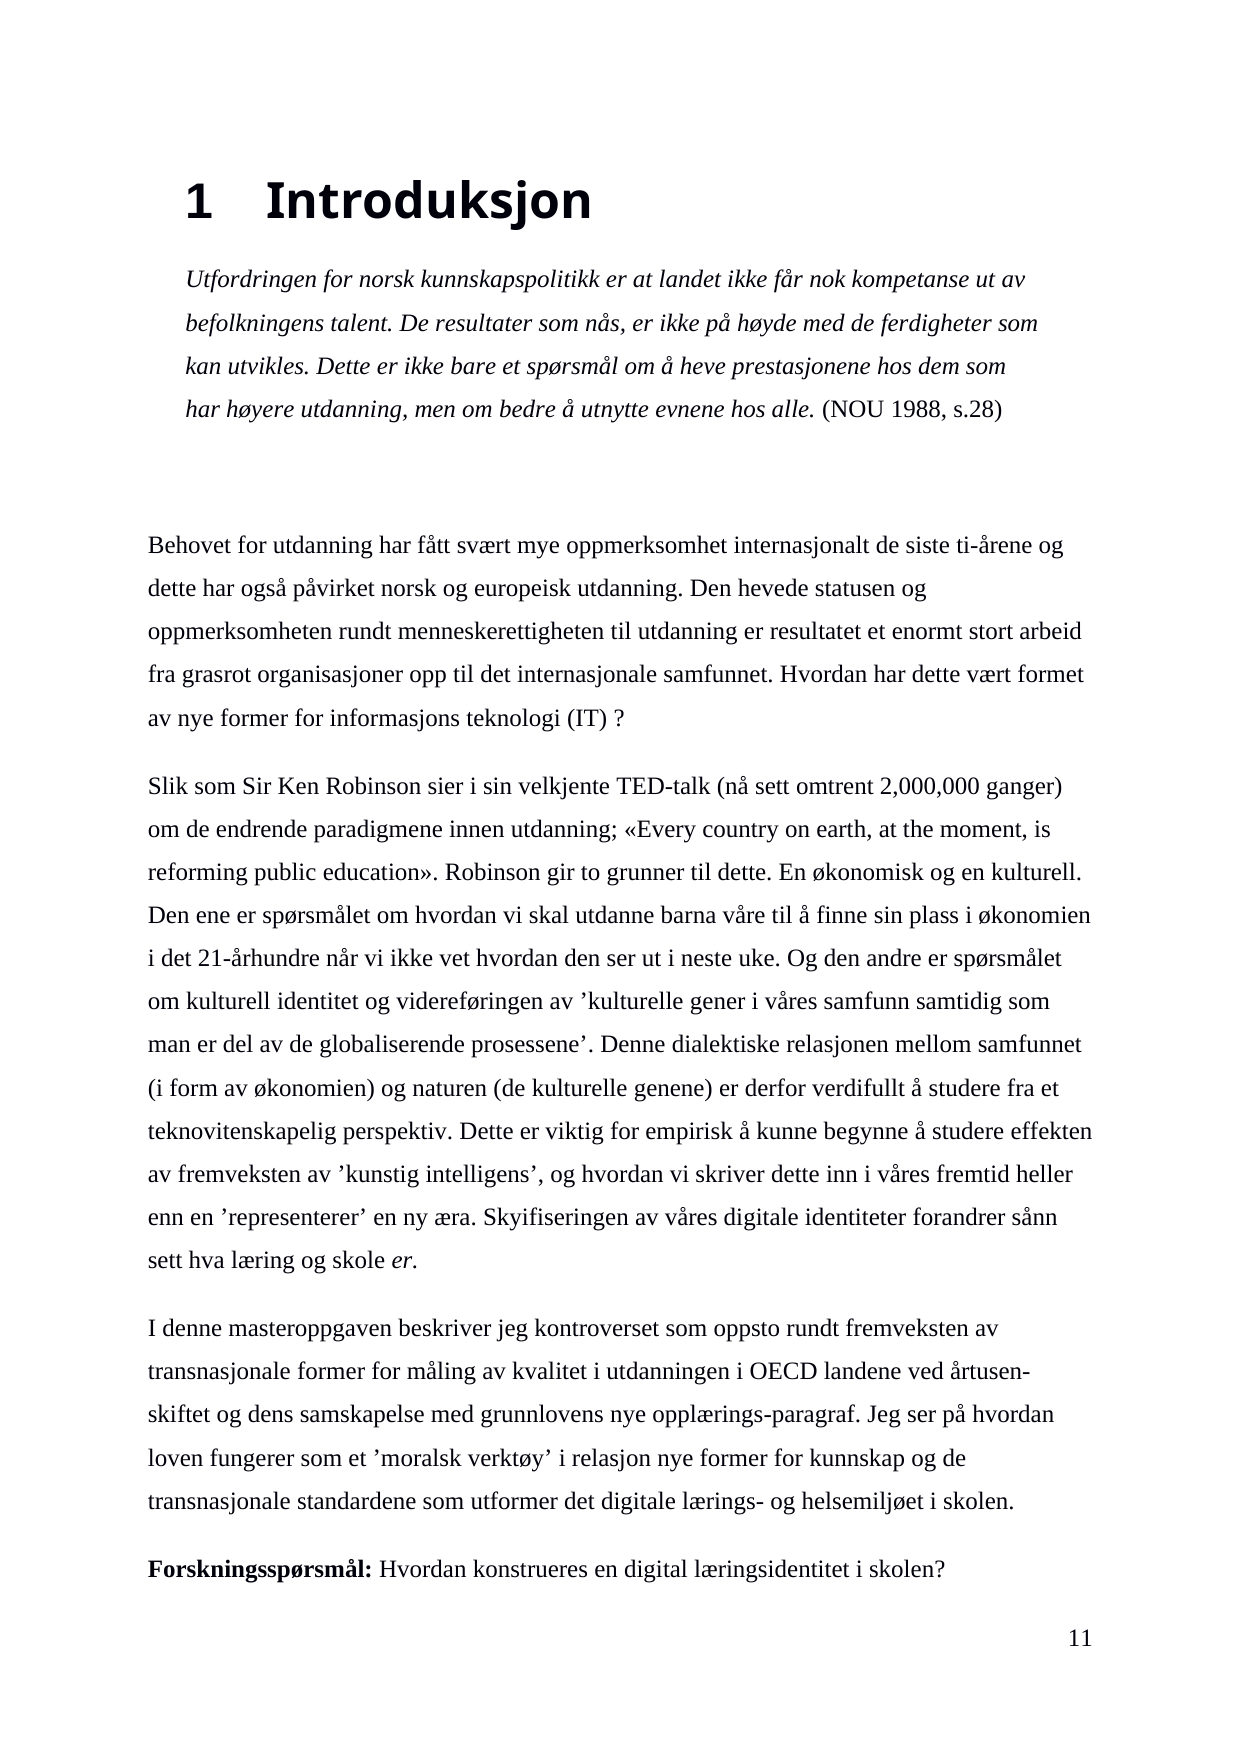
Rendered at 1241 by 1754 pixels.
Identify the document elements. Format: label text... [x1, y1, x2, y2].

text Slik som Sir Ken Robinson sier i sin velkjente TED-talk (nå sett omtrent 2,000,000 ganger) om de endrende paradigmene innen utdanning; «Every country on earth, at the moment, is reforming public education». Robinson gir to grunner til dette. En økonomisk og en kulturell. Den ene er spørsmålet om hvordan vi skal utdanne barna våre til å finne sin plass i økonomien i det 21-århundre når vi ikke vet hvordan den ser ut i neste uke. Og den andre er spørsmålet om kulturell identitet og videreføringen av ’kulturelle gener i våres samfunn samtidig som man er del av de globaliserende prosessene’. Denne dialektiske relasjonen mellom samfunnet (i form av økonomien) og naturen (de kulturelle genene) er derfor verdifullt å studere fra et teknovitenskapelig perspektiv. Dette er viktig for empirisk å kunne begynne å studere effekten av fremveksten av ’kunstig intelligens’, og hvordan vi skriver dette inn i våres fremtid heller enn en ’representerer’ en ny æra. Skyifiseringen av våres digitale identiteter forandrer sånn sett hva læring og skole er. [148, 771, 1092, 1274]
text Behovet for utdanning har fått svært mye oppmerksomhet internasjonalt de siste ti-årene og dette har også påvirket norsk og europeisk utdanning. Den hevede statusen og oppmerksomheten rundt menneskerettigheten til utdanning er resultatet et enormt stort arbeid fra grasrot organisasjoner opp til det internasjonale samfunnet. Hvordan har dette vært formet av nye former for informasjons teknologi (IT) ? [148, 530, 1092, 731]
text Forskningsspørsmål: Hvordan konstrueres en digital læringsidentitet i skolen? [148, 1554, 1092, 1583]
subtitle Introduksjon [185, 165, 1092, 233]
text I denne masteroppgaven beskriver jeg kontroverset som oppsto rundt fremveksten av transnasjonale former for måling av kvalitet i utdanningen i OECD landene ved årtusen-skiftet og dens samskapelse med grunnlovens nye opplærings-paragraf. Jeg ser på hvordan loven fungerer som et ’moralsk verktøy’ i relasjon nye former for kunnskap og de transnasjonale standardene som utformer det digitale lærings- og helsemiljøet i skolen. [148, 1313, 1092, 1514]
text Utfordringen for norsk kunnskapspolitikk er at landet ikke får nok kompetanse ut av befolkningens talent. De resultater som nås, er ikke på høyde med de ferdigheter som kan utvikles. Dette er ikke bare et spørsmål om å heve prestasjonene hos dem som har høyere utdanning, men om bedre å utnytte evnene hos alle. (NOU 1988, s.28) [185, 264, 1046, 423]
